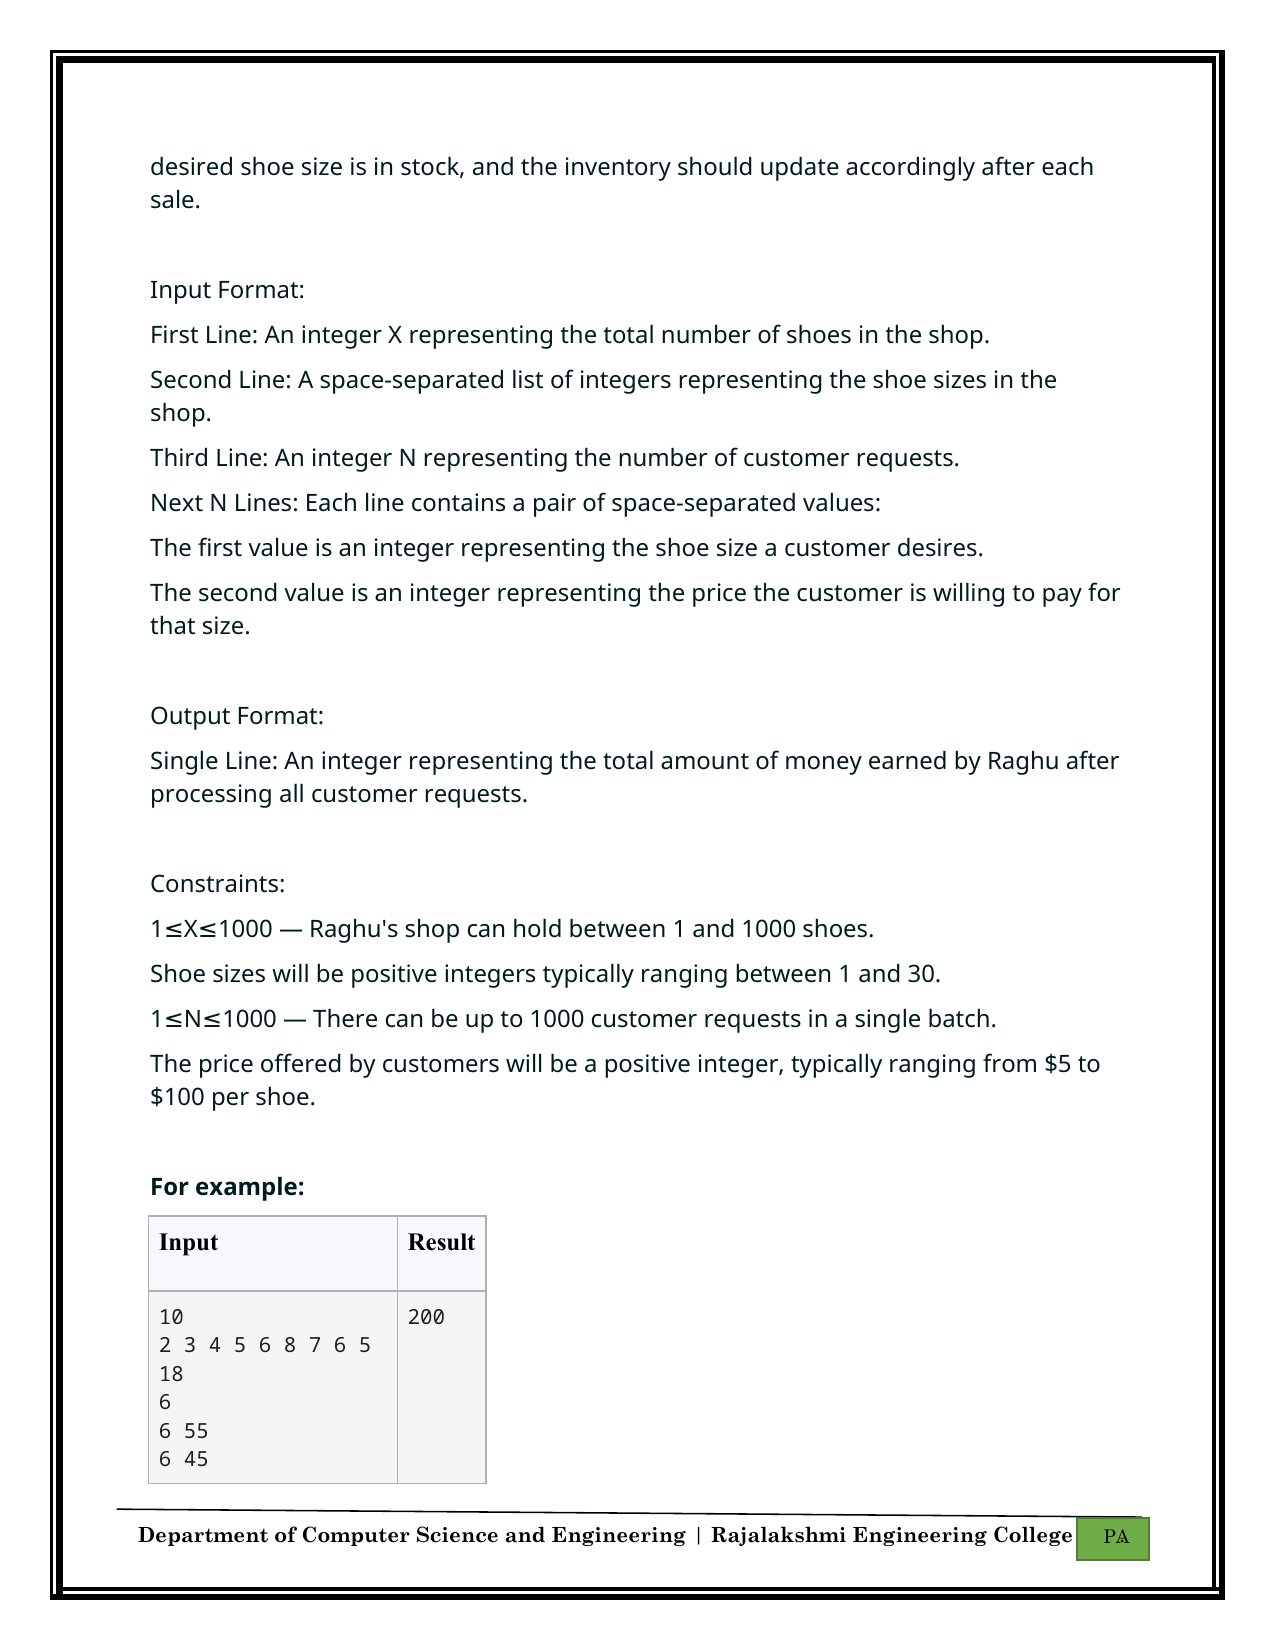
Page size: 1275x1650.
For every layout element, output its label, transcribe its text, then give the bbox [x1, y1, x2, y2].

table_header Input [149, 1217, 397, 1290]
text 1≤N≤1000 — There can be up to 1000 customer requests in a single batch. [150, 1002, 1125, 1035]
text Next N Lines: Each line contains a pair of space-separated values: [150, 486, 1125, 518]
text Input Format: [150, 273, 1125, 305]
text Constraints: [150, 867, 1125, 899]
text First Line: An integer X representing the total number of shoes in the shop. [150, 318, 1125, 351]
table_cell 10 2 3 4 5 6 8 7 6 5 18 6 6 55 6 45 [149, 1292, 397, 1483]
text 1≤X≤1000 — Raghu's shop can hold between 1 and 1000 shoes. [150, 912, 1125, 944]
text The second value is an integer representing the price the customer is willing to pay for that size. [150, 576, 1125, 641]
text desired shoe size is in stock, and the inventory should update accordingly after each sale. [150, 150, 1125, 215]
text Shoe sizes will be positive integers typically ranging between 1 and 30. [150, 957, 1125, 989]
table_header Result [398, 1217, 485, 1290]
text Single Line: An integer representing the total amount of money earned by Raghu after processing all customer requests. [150, 744, 1125, 809]
text For example: [150, 1170, 1125, 1203]
text The first value is an integer representing the shoe size a customer desires. [150, 531, 1125, 563]
table_cell 200 [398, 1292, 485, 1483]
text The price offered by customers will be a positive integer, typically ranging from $5 to $100 per shoe. [150, 1047, 1125, 1112]
text Second Line: A space-separated list of integers representing the shoe sizes in the shop. [150, 363, 1125, 428]
text Output Format: [150, 699, 1125, 731]
text Third Line: An integer N representing the number of customer requests. [150, 441, 1125, 473]
